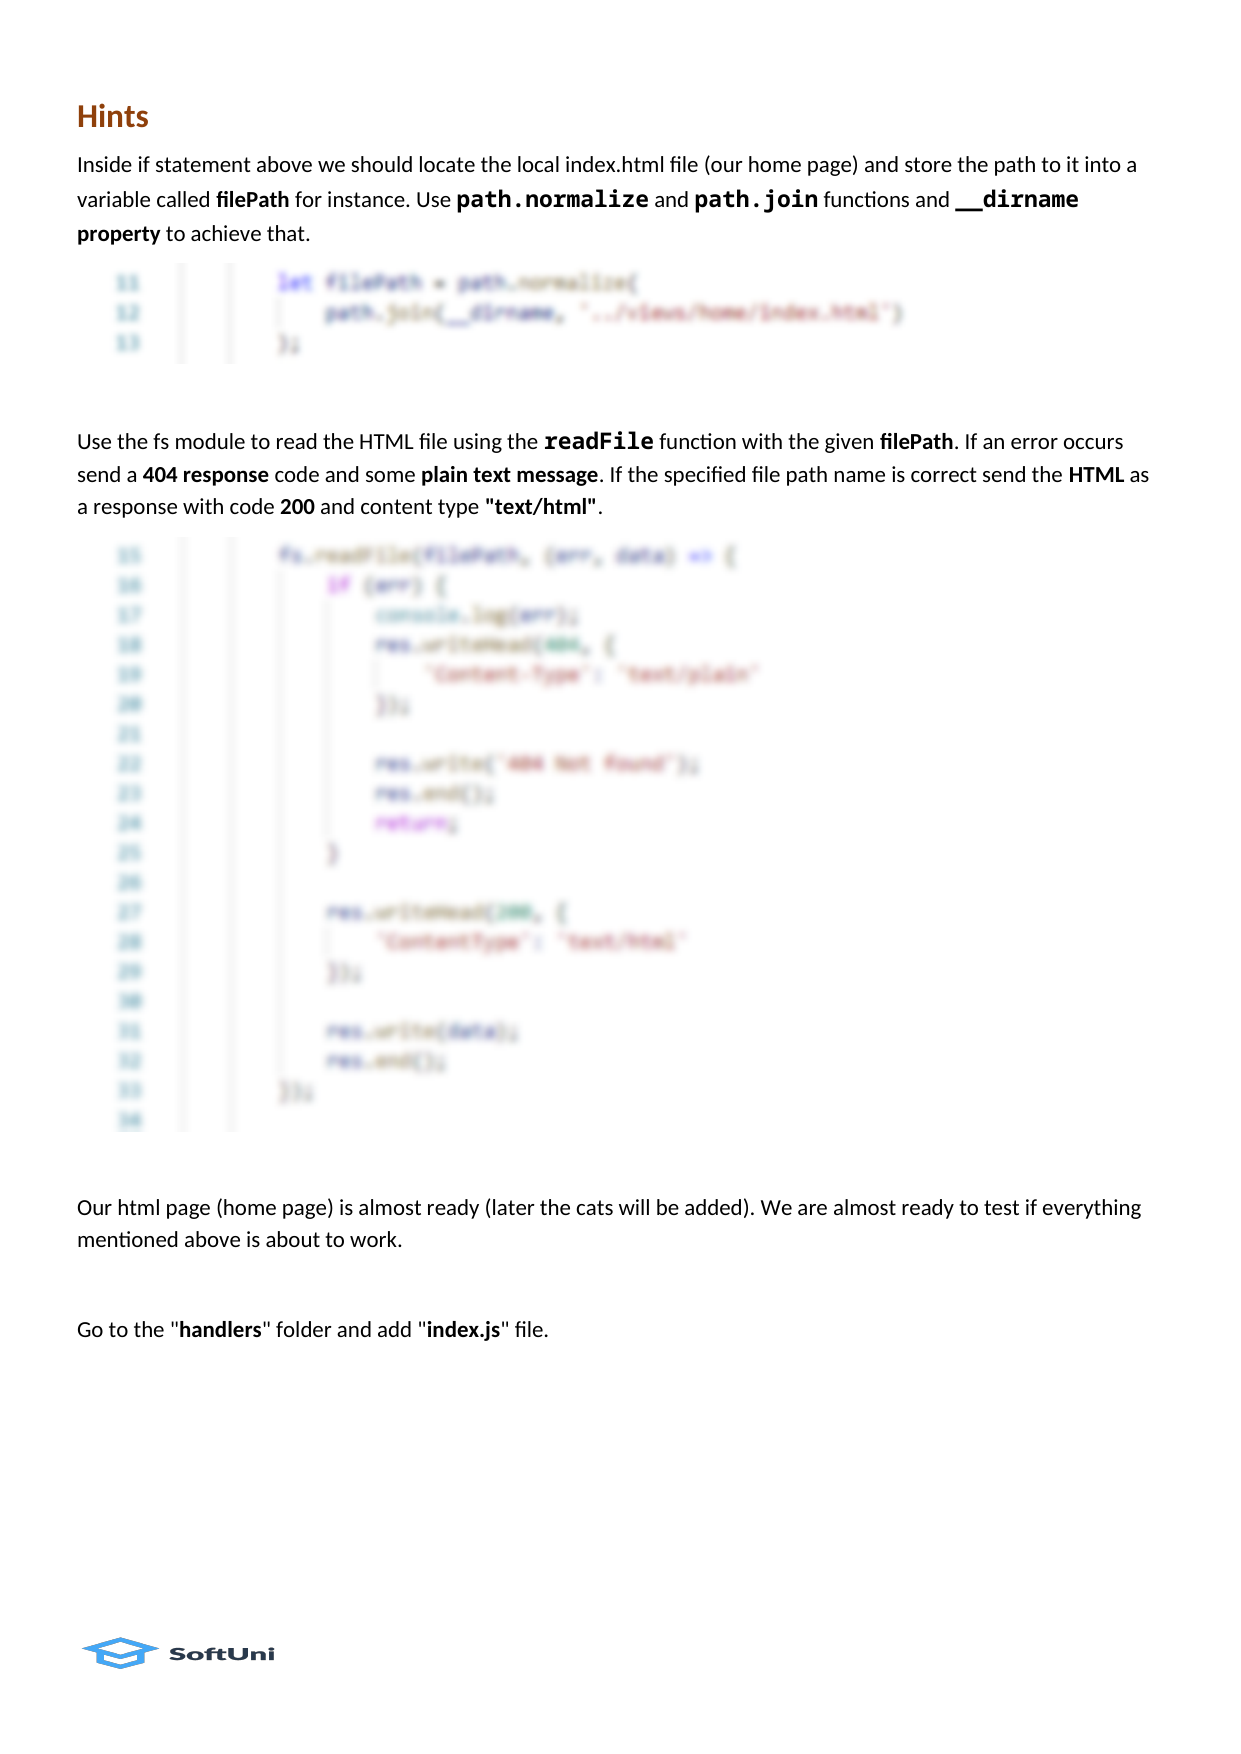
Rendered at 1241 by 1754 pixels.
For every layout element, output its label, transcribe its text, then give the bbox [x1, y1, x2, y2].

list Our html page (home page) is almost ready (later the cats will be added). We are almost ready to test if everything mentioned above is about to work. [77, 1193, 1163, 1253]
list Inside if statement above we should locate the local index.html file (our home page) and store the path to it into a variable called filePath for instance. Use path.normalize and path.join functions and __dirname property to achieve that. [77, 151, 1163, 247]
list Go to the "handlers" folder and add "index.js" file. [77, 1315, 1163, 1343]
picture [76, 263, 933, 364]
picture [76, 537, 865, 1132]
picture [75, 1635, 281, 1672]
subtitle Hints [77, 95, 1163, 136]
list Use the fs module to read the HTML file using the readFile function with the given filePath. If an error occurs send a 404 response code and some plain text message. If the specified file path name is correct send the HTML as a response with code 200 and content type "text/html". [77, 425, 1163, 520]
